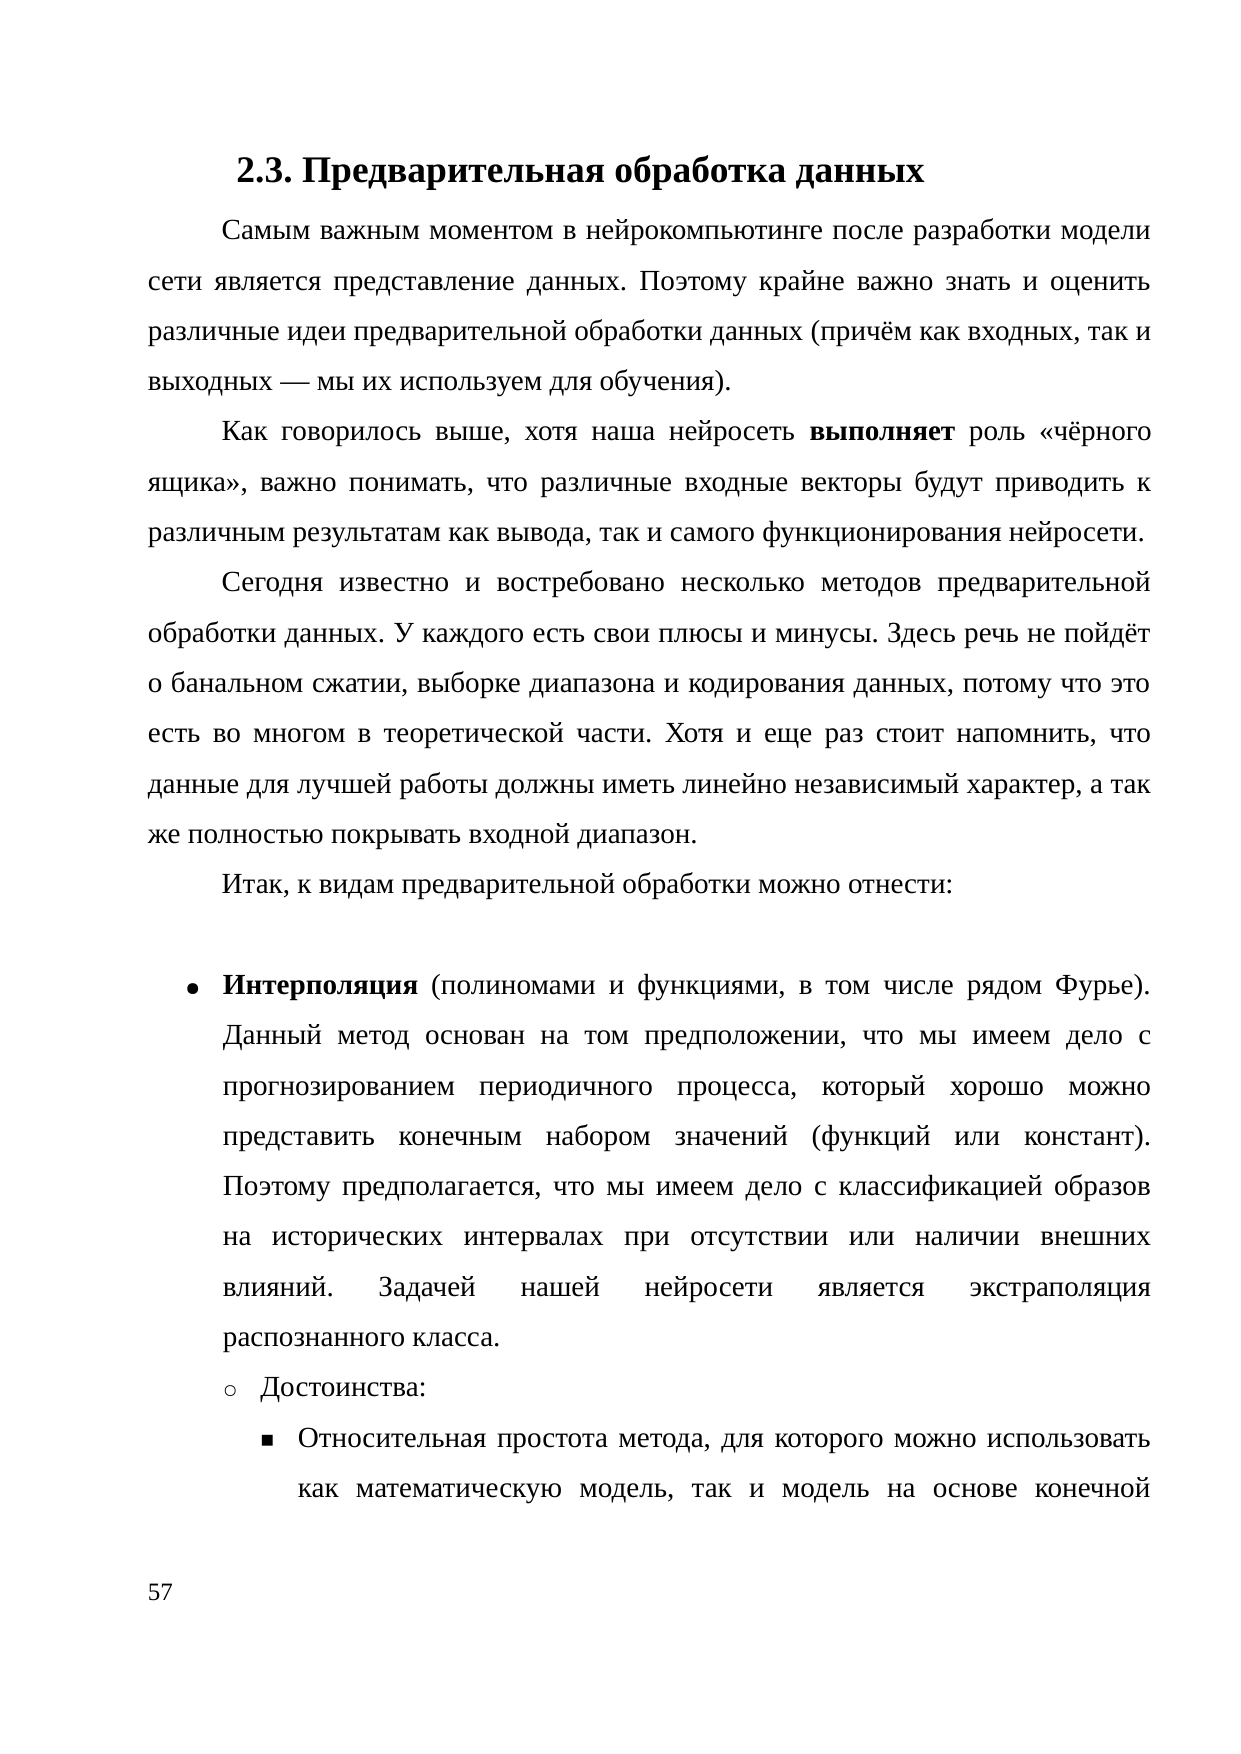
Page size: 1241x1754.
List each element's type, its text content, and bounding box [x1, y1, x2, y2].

list Достоинства: [223, 1369, 1152, 1403]
list Интерполяция (полиномами и функциями, в том числе рядом Фурье). Данный метод основан на том предположении, что мы имеем дело с прогнозированием периодичного процесса, который хорошо можно представить конечным набором значений (функций или констант). Поэтому предполагается, что мы имеем дело с классификацией образов на исторических интервалах при отсутствии или наличии внешних влияний. Задачей нашей нейросети является экстраполяция распознанного класса. [185, 967, 1152, 1353]
text Итак, к видам предварительной обработки можно отнести: [148, 866, 1152, 900]
text Как говорилось выше, хотя наша нейросеть выполняет роль «чёрного ящика», важно понимать, что различные входные векторы будут приводить к различным результатам как вывода, так и самого функционирования нейросети. [148, 413, 1152, 548]
list Относительная простота метода, для которого можно использовать как математическую модель, так и модель на основе конечной [260, 1420, 1152, 1504]
text 2.3. Предварительная обработка данных [148, 148, 1147, 191]
text Сегодня известно и востребовано несколько методов предварительной обработки данных. У каждого есть свои плюсы и минусы. Здесь речь не пойдёт о банальном сжатии, выборке диапазона и кодирования данных, потому что это есть во многом в теоретической части. Хотя и еще раз стоит напомнить, что данные для лучшей работы должны иметь линейно независимый характер, а так же полностью покрывать входной диапазон. [148, 564, 1152, 849]
text Самым важным моментом в нейрокомпьютинге после разработки модели сети является представление данных. Поэтому крайне важно знать и оценить различные идеи предварительной обработки данных (причём как входных, так и выходных — мы их используем для обучения). [148, 212, 1152, 397]
